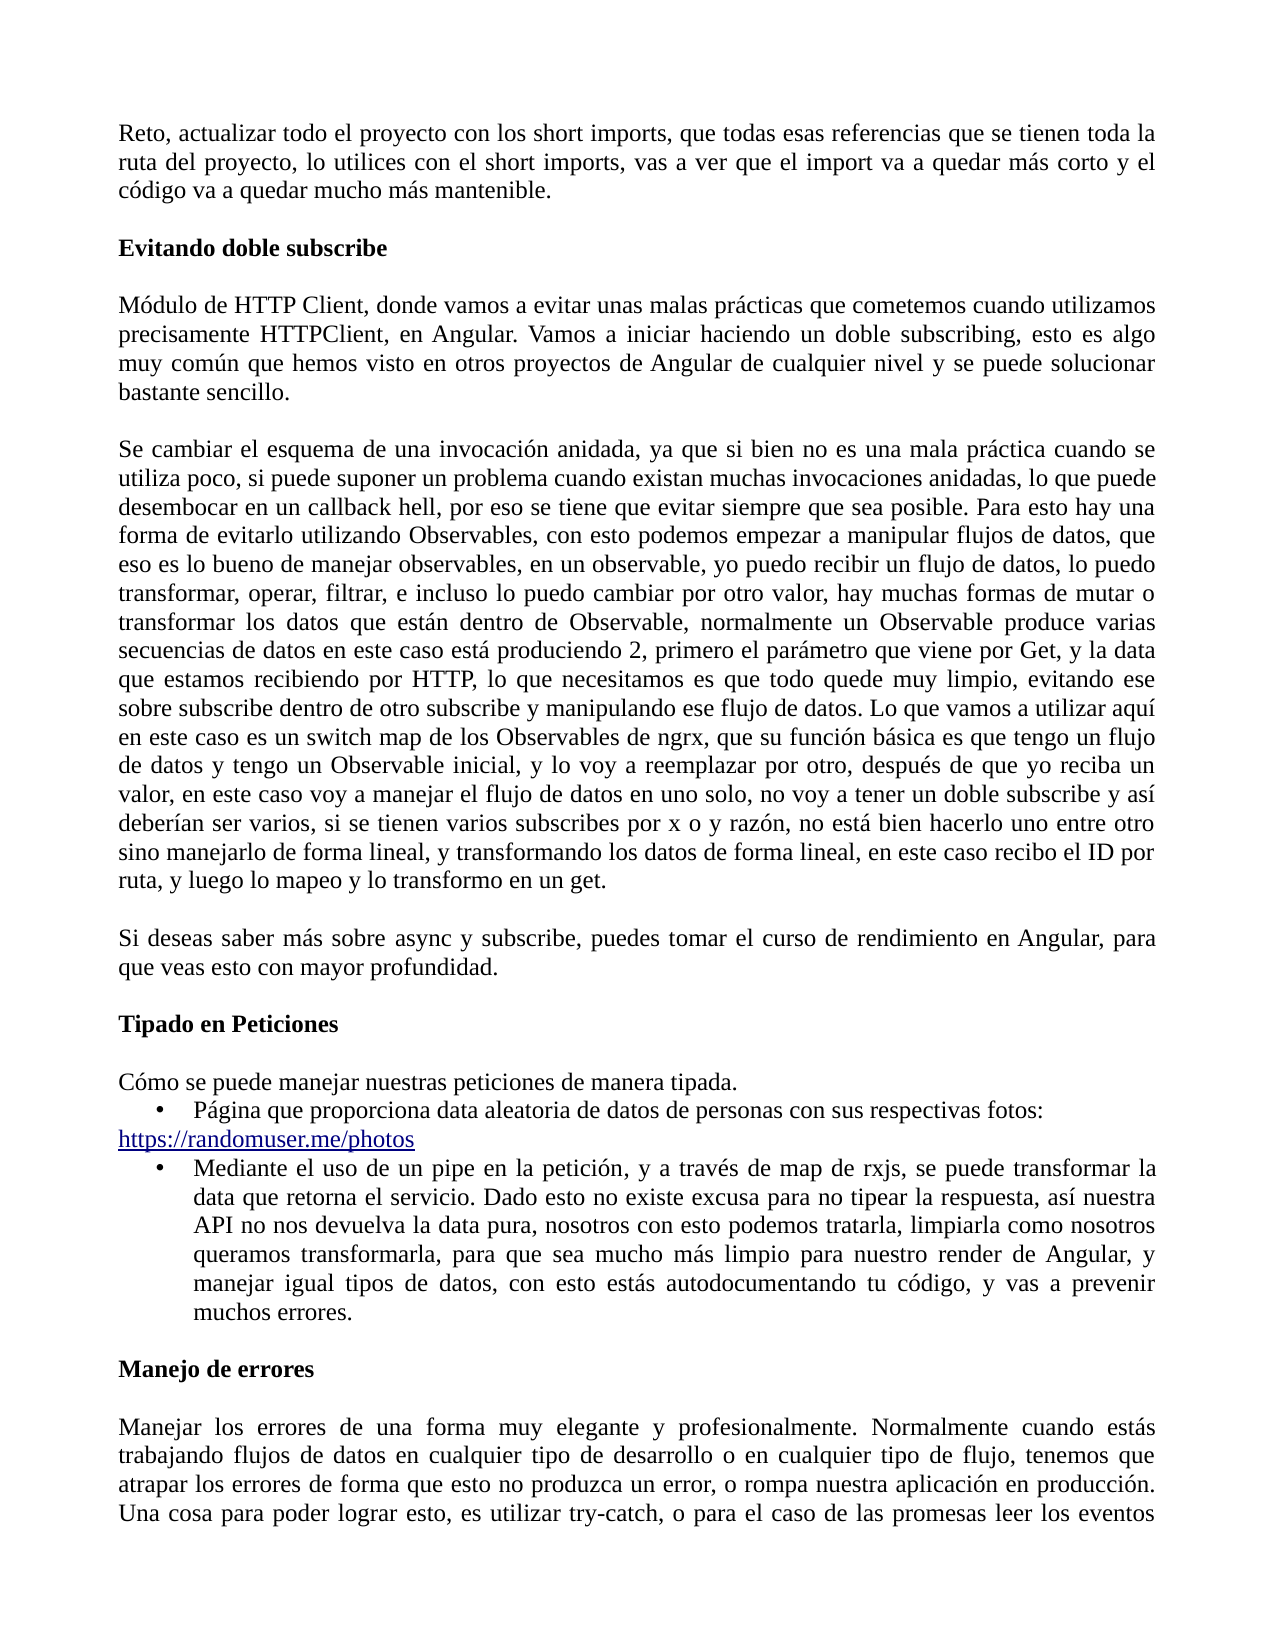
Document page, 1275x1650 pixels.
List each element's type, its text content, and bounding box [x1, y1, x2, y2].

text Módulo de HTTP Client, donde vamos a evitar unas malas prácticas que cometemos cuando utilizamos precisamente HTTPClient, en Angular. Vamos a iniciar haciendo un doble subscribing, esto es algo muy común que hemos visto en otros proyectos de Angular de cualquier nivel y se puede solucionar bastante sencillo. [118, 291, 1157, 406]
text Manejar los errores de una forma muy elegante y profesionalmente. Normalmente cuando estás trabajando flujos de datos en cualquier tipo de desarrollo o en cualquier tipo de flujo, tenemos que atrapar los errores de forma que esto no produzca un error, o rompa nuestra aplicación en producción. Una cosa para poder lograr esto, es utilizar try-catch, o para el caso de las promesas leer los eventos [118, 1412, 1157, 1527]
text Se cambiar el esquema de una invocación anidada, ya que si bien no es una mala práctica cuando se utiliza poco, si puede suponer un problema cuando existan muchas invocaciones anidadas, lo que puede desembocar en un callback hell, por eso se tiene que evitar siempre que sea posible. Para esto hay una forma de evitarlo utilizando Observables, con esto podemos empezar a manipular flujos de datos, que eso es lo bueno de manejar observables, en un observable, yo puedo recibir un flujo de datos, lo puedo transformar, operar, filtrar, e incluso lo puedo cambiar por otro valor, hay muchas formas de mutar o transformar los datos que están dentro de Observable, normalmente un Observable produce varias secuencias de datos en este caso está produciendo 2, primero el parámetro que viene por Get, y la data que estamos recibiendo por HTTP, lo que necesitamos es que todo quede muy limpio, evitando ese sobre subscribe dentro de otro subscribe y manipulando ese flujo de datos. Lo que vamos a utilizar aquí en este caso es un switch map de los Observables de ngrx, que su función básica es que tengo un flujo de datos y tengo un Observable inicial, y lo voy a reemplazar por otro, después de que yo reciba un valor, en este caso voy a manejar el flujo de datos en uno solo, no voy a tener un doble subscribe y así deberían ser varios, si se tienen varios subscribes por x o y razón, no está bien hacerlo uno entre otro sino manejarlo de forma lineal, y transformando los datos de forma lineal, en este caso recibo el ID por ruta, y luego lo mapeo y lo transformo en un get. [118, 434, 1157, 894]
text Reto, actualizar todo el proyecto con los short imports, que todas esas referencias que se tienen toda la ruta del proyecto, lo utilices con el short imports, vas a ver que el import va a quedar más corto y el código va a quedar mucho más mantenible. [118, 118, 1157, 204]
list Página que proporciona data aleatoria de datos de personas con sus respectivas fotos: [156, 1096, 1157, 1124]
text Tipado en Peticiones [118, 1009, 1157, 1038]
list Mediante el uso de un pipe en la petición, y a través de map de rxjs, se puede transformar la data que retorna el servicio. Dado esto no existe excusa para no tipear la respuesta, así nuestra API no nos devuelva la data pura, nosotros con esto podemos tratarla, limpiarla como nosotros queramos transformarla, para que sea mucho más limpio para nuestro render de Angular, y manejar igual tipos de datos, con esto estás autodocumentando tu código, y vas a prevenir muchos errores. [156, 1153, 1157, 1326]
text Si deseas saber más sobre async y subscribe, puedes tomar el curso de rendimiento en Angular, para que veas esto con mayor profundidad. [118, 923, 1157, 981]
text Evitando doble subscribe [118, 233, 1157, 262]
text Cómo se puede manejar nuestras peticiones de manera tipada. [118, 1067, 1157, 1096]
text Manejo de errores [118, 1354, 1157, 1383]
text https://randomuser.me/photos [118, 1124, 1157, 1153]
